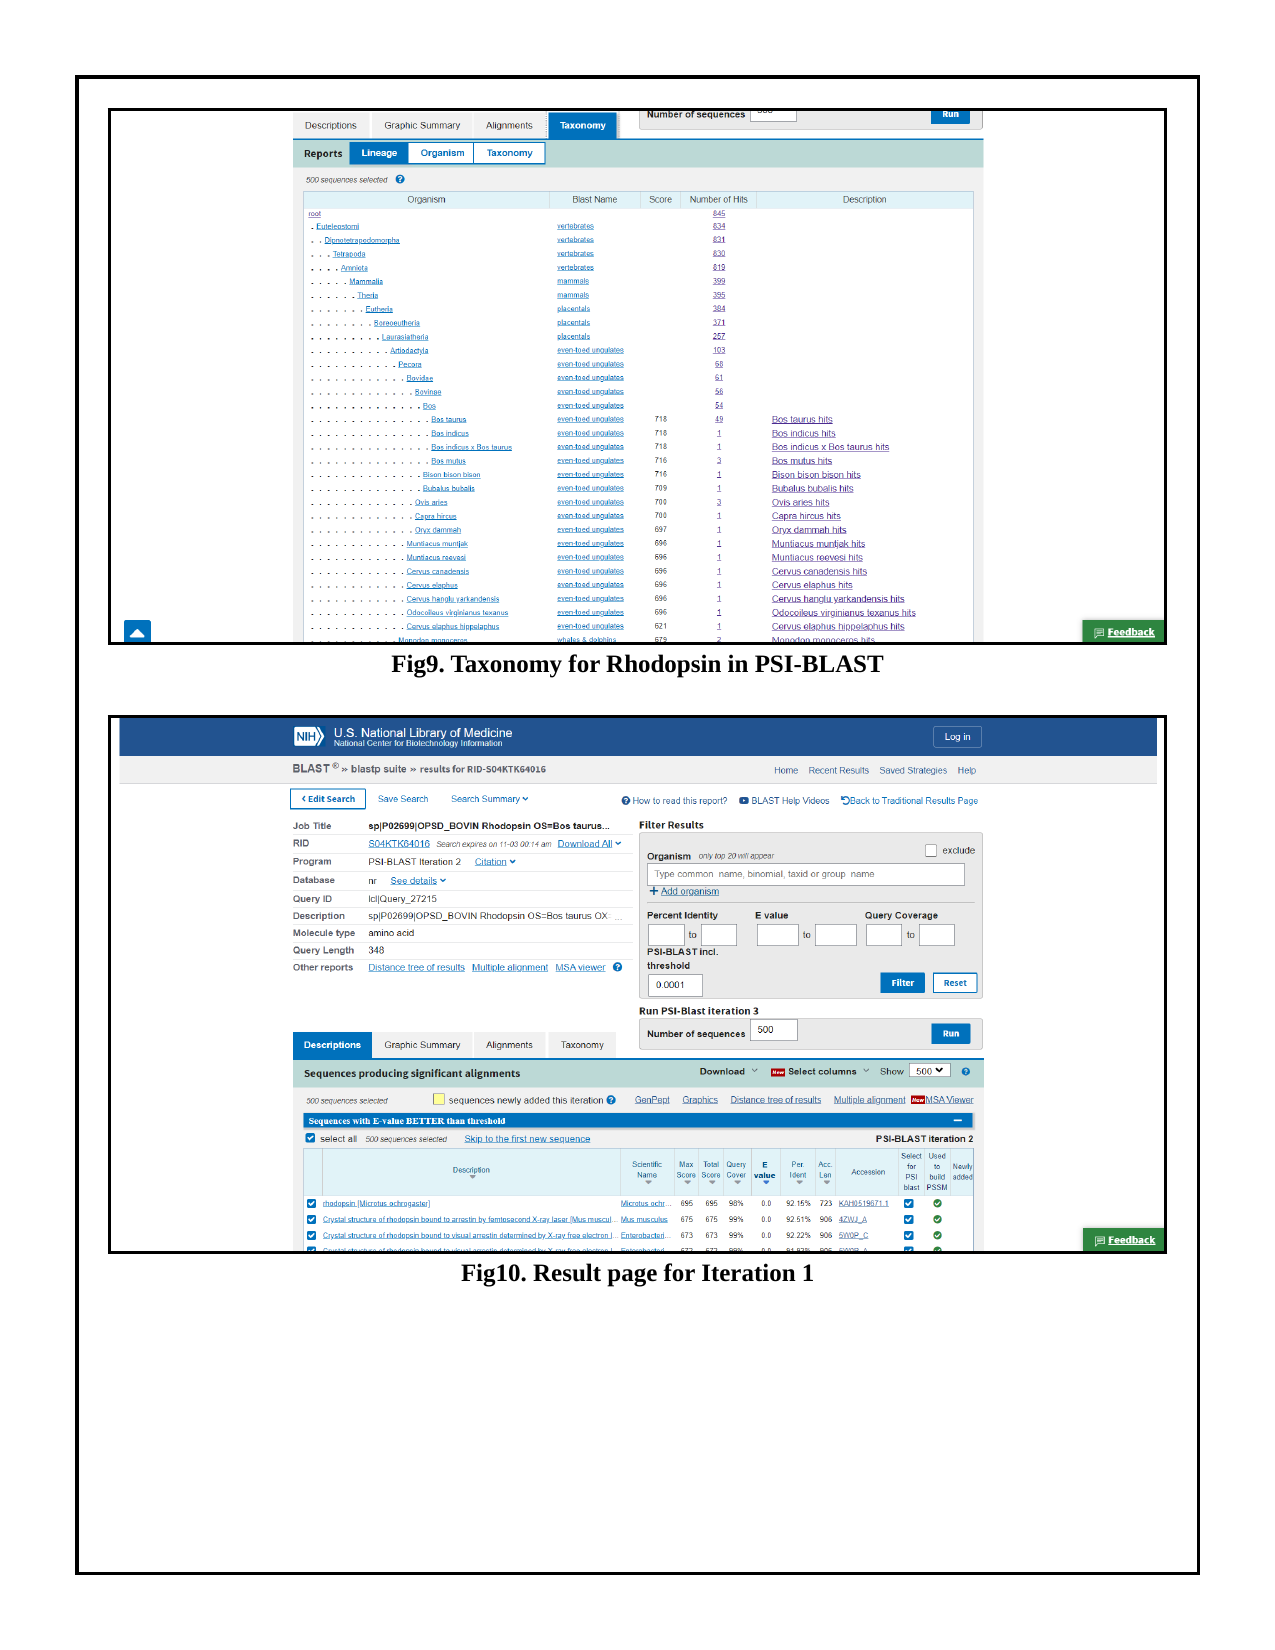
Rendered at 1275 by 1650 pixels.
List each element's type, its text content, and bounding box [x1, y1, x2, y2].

text Fig10. Result page for Iteration 1 [108, 1254, 1167, 1287]
text Fig9. Taxonomy for Rhodopsin in PSI-BLAST [108, 645, 1167, 678]
